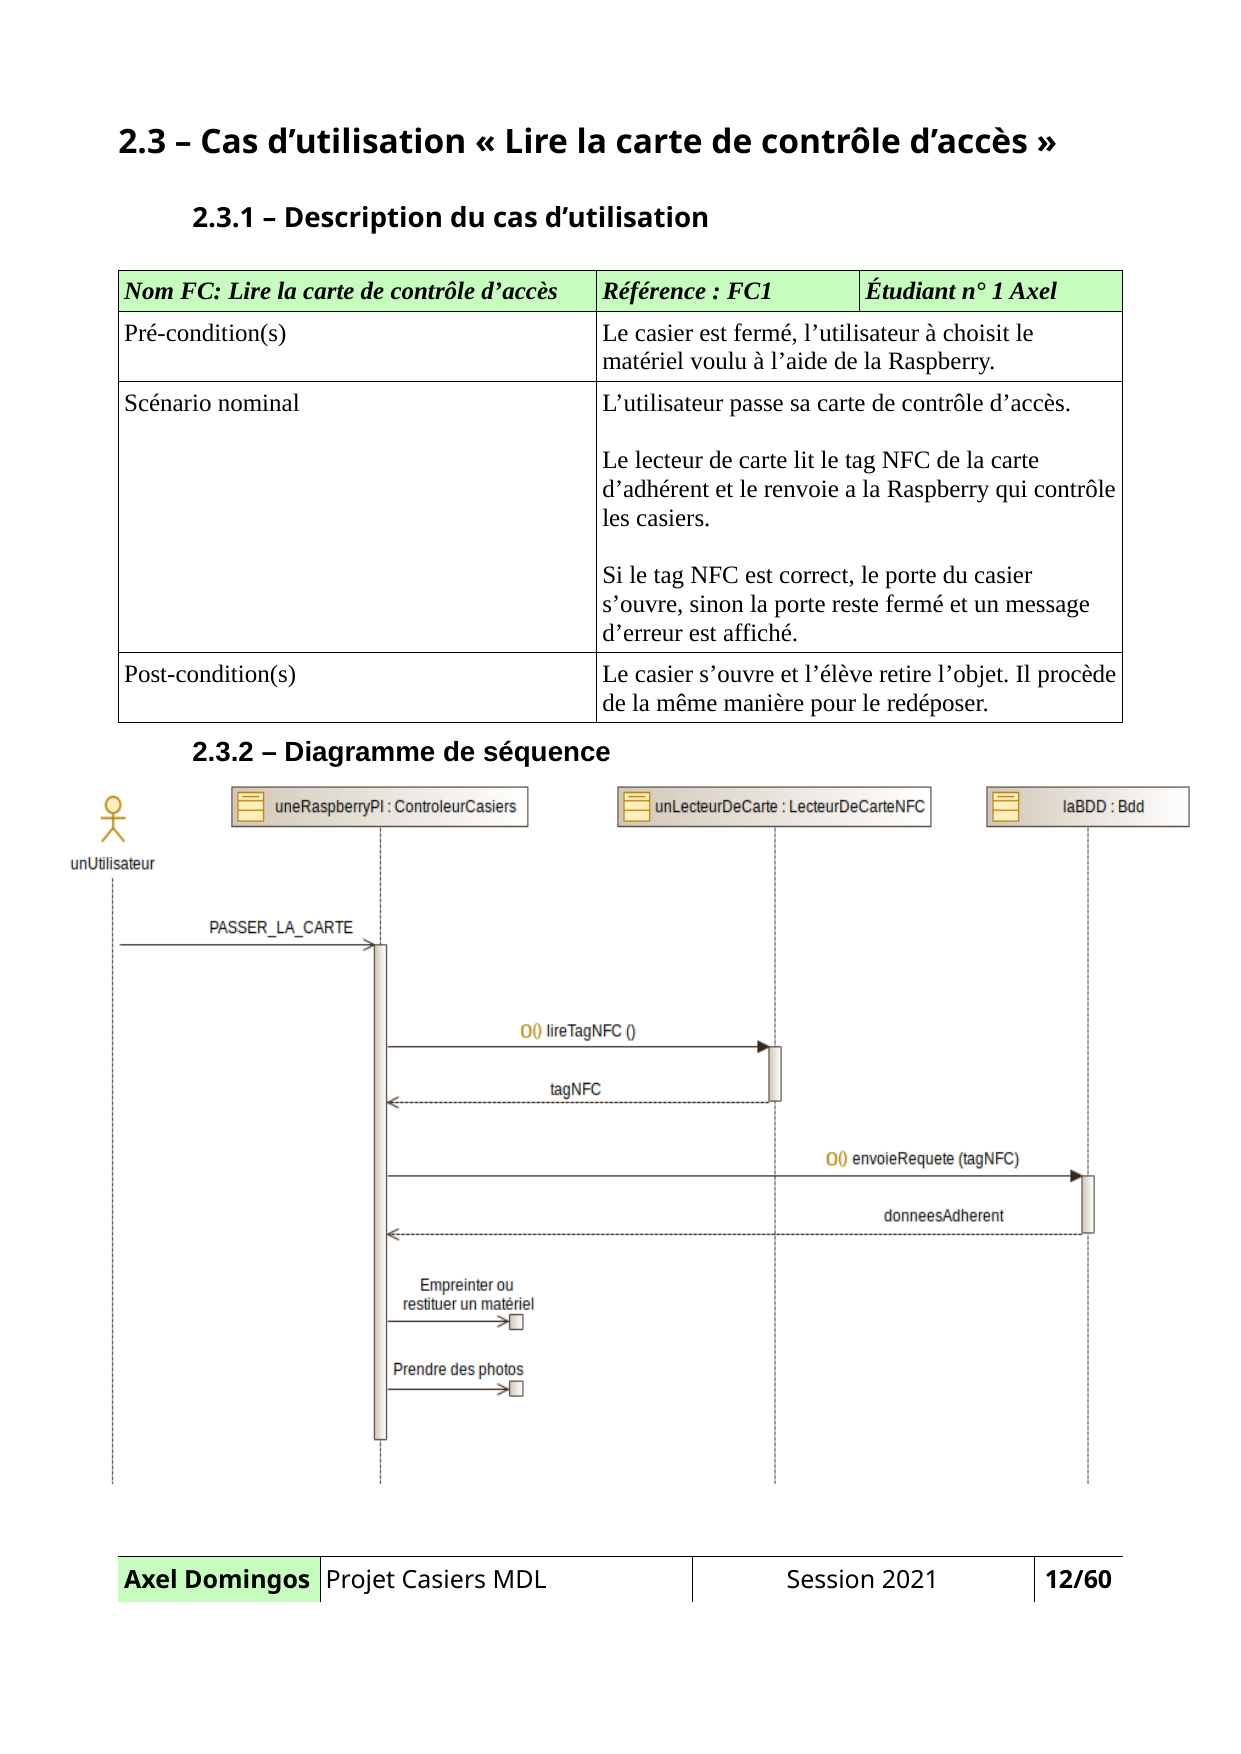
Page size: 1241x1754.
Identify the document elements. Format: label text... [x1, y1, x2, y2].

table_header Référence : FC1 [597, 271, 859, 311]
table_header Nom FC: Lire la carte de contrôle d’accès [119, 271, 596, 311]
table_cell Pré-condition(s) [119, 312, 596, 381]
table_cell Le casier s’ouvre et l’élève retire l’objet. Il procède de la même manière pour le redéposer. [597, 653, 1122, 722]
table_header Étudiant n° 1 Axel [860, 271, 1122, 311]
table_cell Le casier est fermé, l’utilisateur à choisit le matériel voulu à l’aide de la Raspberry. [597, 312, 1122, 381]
subtitle 2.3.2 – Diagramme de séquence [118, 736, 1122, 768]
picture [0, 773, 1202, 1484]
table_cell L’utilisateur passe sa carte de contrôle d’accès. Le lecteur de carte lit le tag NFC de la carte d’adhérent et le renvoie a la Raspberry qui contrôle les casiers. Si le tag NFC est correct, le porte du casier s’ouvre, sinon la porte reste fermé et un message d’erreur est affiché. [597, 382, 1122, 652]
subtitle 2.3 – Cas d’utilisation « Lire la carte de contrôle d’accès » [118, 118, 1122, 164]
table_cell Scénario nominal [119, 382, 596, 652]
table_cell Post-condition(s) [119, 653, 596, 722]
subtitle 2.3.1 – Description du cas d’utilisation [118, 198, 1122, 236]
